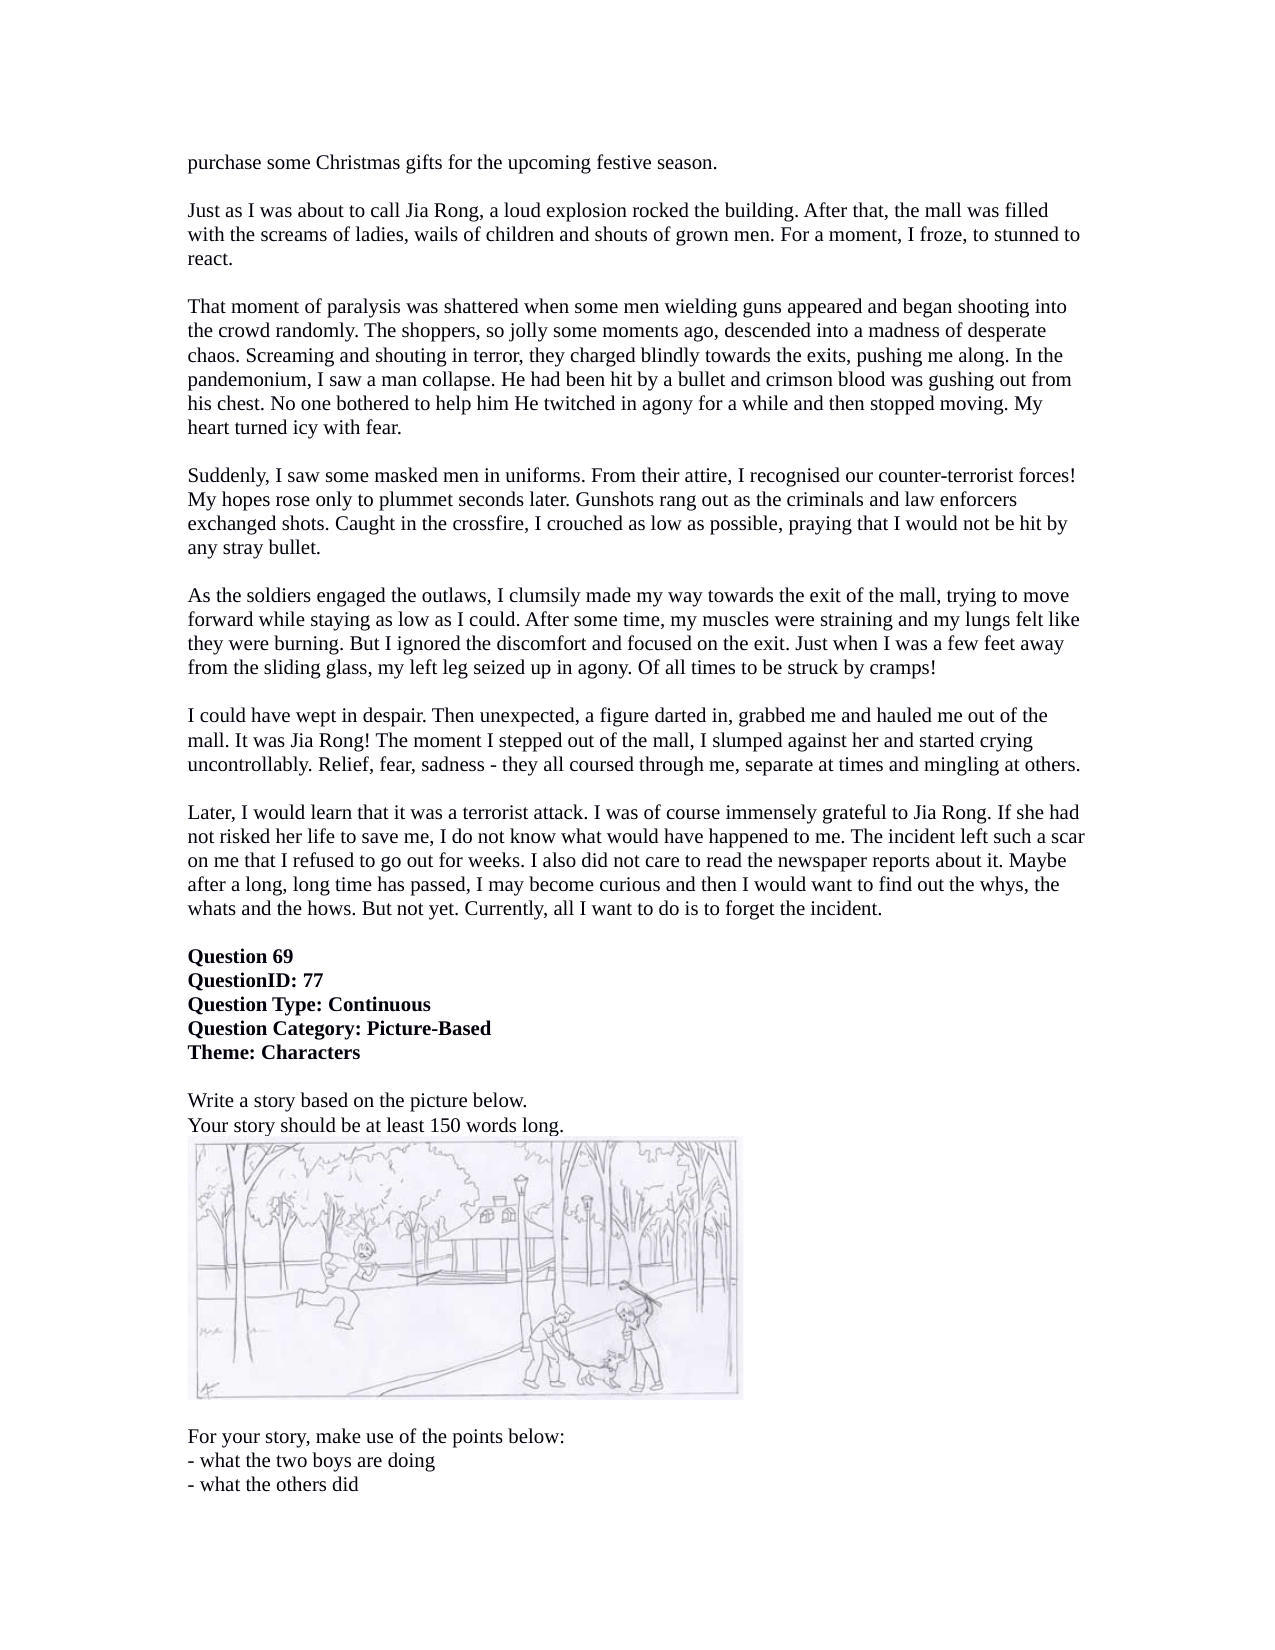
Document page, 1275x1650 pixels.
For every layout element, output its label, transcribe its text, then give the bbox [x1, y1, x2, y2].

text Theme: Characters [187, 1040, 1087, 1064]
text - what the others did [187, 1472, 1087, 1496]
text purchase some Christmas gifts for the upcoming festive season. [187, 150, 1087, 174]
text For your story, make use of the points below: [187, 1424, 1087, 1448]
text I could have wept in despair. Then unexpected, a figure darted in, grabbed me and hauled me out of the mall. It was Jia Rong! The moment I stepped out of the mall, I slumped against her and started crying uncontrollably. Relief, fear, sadness - they all coursed through me, separate at times and mingling at others. [187, 703, 1087, 776]
text Question 69 [187, 944, 1087, 968]
text Your story should be at least 150 words long. [187, 1112, 1087, 1137]
text - what the two boys are doing [187, 1448, 1087, 1472]
text As the soldiers engaged the outlaws, I clumsily made my way towards the exit of the mall, trying to move forward while staying as low as I could. After some time, my muscles were straining and my lungs felt like they were burning. But I ignored the discomfort and focused on the exit. Just when I was a few feet away from the sliding glass, my left leg seized up in agony. Of all times to be struck by cramps! [187, 583, 1087, 679]
picture [187, 1136, 744, 1400]
text Question Type: Continuous [187, 992, 1087, 1016]
text Write a story based on the picture below. [187, 1088, 1087, 1112]
text Later, I would learn that it was a terrorist attack. I was of course immensely grateful to Jia Rong. If she had not risked her life to save me, I do not know what would have happened to me. The incident left such a scar on me that I refused to go out for weeks. I also did not care to read the newspaper reports about it. Maybe after a long, long time has passed, I may become curious and then I would want to find out the whys, the whats and the hows. But not yet. Currently, all I want to do is to forget the incident. [187, 800, 1087, 920]
text Suddenly, I saw some masked men in uniforms. From their attire, I recognised our counter-terrorist forces! My hopes rose only to plummet seconds later. Gunshots rang out as the criminals and law enforcers exchanged shots. Caught in the crossfire, I crouched as low as possible, praying that I would not be hit by any stray bullet. [187, 463, 1087, 559]
text Question Category: Picture-Based [187, 1016, 1087, 1040]
text Just as I was about to call Jia Rong, a loud explosion rocked the building. After that, the mall was filled with the screams of ladies, wails of children and shouts of grown men. For a moment, I froze, to stunned to react. [187, 198, 1087, 270]
text QuestionID: 77 [187, 968, 1087, 992]
text That moment of paralysis was shattered when some men wielding guns appeared and began shooting into the crowd randomly. The shoppers, so jolly some moments ago, descended into a madness of desperate chaos. Screaming and shouting in terror, they charged blindly towards the exits, pushing me along. In the pandemonium, I saw a man collapse. He had been hit by a bullet and crimson blood was gushing out from his chest. No one bothered to help him He twitched in agony for a while and then stopped moving. My heart turned icy with fear. [187, 294, 1087, 439]
